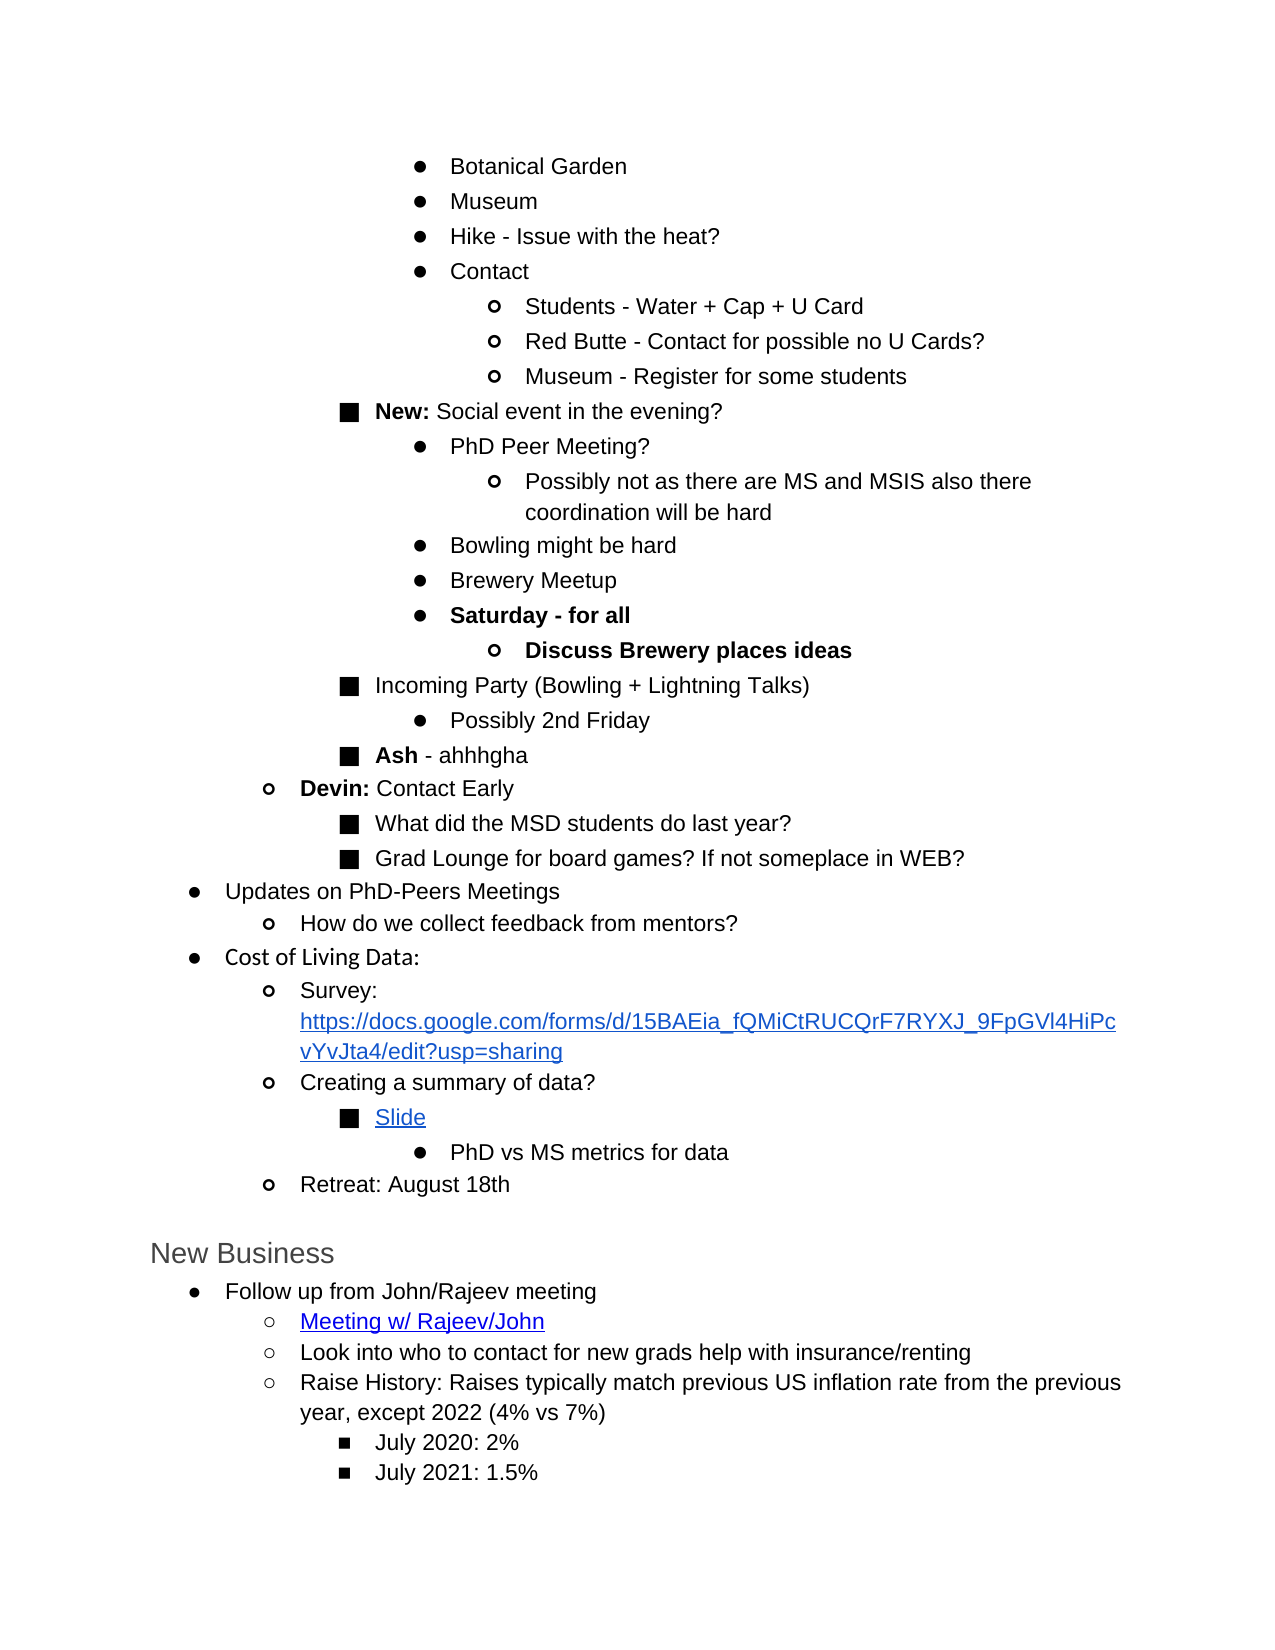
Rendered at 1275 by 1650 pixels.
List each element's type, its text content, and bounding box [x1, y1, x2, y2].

subtitle New Business [150, 1236, 1125, 1270]
list Brewery Meetup [412, 564, 1125, 595]
list Students - Water + Cap + U Card [487, 290, 1125, 321]
list Possibly not as there are MS and MSIS also there coordination will be hard [487, 465, 1125, 526]
list Cost of Living Data: [187, 941, 1125, 972]
list Museum [412, 185, 1125, 216]
list Devin: Contact Early [262, 774, 1125, 803]
list Retreat: August 18th [262, 1171, 1125, 1199]
list Creating a summary of data? [262, 1068, 1125, 1096]
list July 2020: 2% [337, 1429, 1125, 1455]
list Survey: https://docs.google.com/forms/d/15BAEia_fQMiCtRUCQrF7RYXJ_9FpGVl4HiPcvYvJta4/edit?usp=sharing [262, 976, 1125, 1064]
list How do we collect feedback from mentors? [262, 909, 1125, 937]
list Follow up from John/Rajeev meeting [187, 1278, 1125, 1304]
list Contact [412, 255, 1125, 286]
list New: Social event in the evening? [337, 395, 1125, 426]
list July 2021: 1.5% [337, 1459, 1125, 1486]
list Meeting w/ Rajeev/John [262, 1308, 1125, 1334]
list What did the MSD students do last year? [337, 807, 1125, 837]
list Botanical Garden [412, 150, 1125, 181]
list Bowling might be hard [412, 529, 1125, 560]
list Raise History: Raises typically match previous US inflation rate from the previous year, except 2022 (4% vs 7%) [262, 1369, 1125, 1425]
list Museum - Register for some students [487, 360, 1125, 391]
list PhD vs MS metrics for data [412, 1136, 1125, 1166]
list Possibly 2nd Friday [412, 704, 1125, 735]
list Ash - ahhhgha [337, 739, 1125, 770]
list Slide [337, 1101, 1125, 1131]
list Look into who to contact for new grads help with insurance/renting [262, 1338, 1125, 1365]
list Grad Lounge for board games? If not someplace in WEB? [337, 842, 1125, 872]
list Red Butte - Contact for possible no U Cards? [487, 325, 1125, 356]
list Hike - Issue with the heat? [412, 220, 1125, 251]
list Updates on PhD-Peers Meetings [187, 877, 1125, 905]
list PhD Peer Meeting? [412, 430, 1125, 461]
list Saturday - for all [412, 599, 1125, 630]
list Discuss Brewery places ideas [487, 634, 1125, 665]
list Incoming Party (Bowling + Lightning Talks) [337, 669, 1125, 700]
